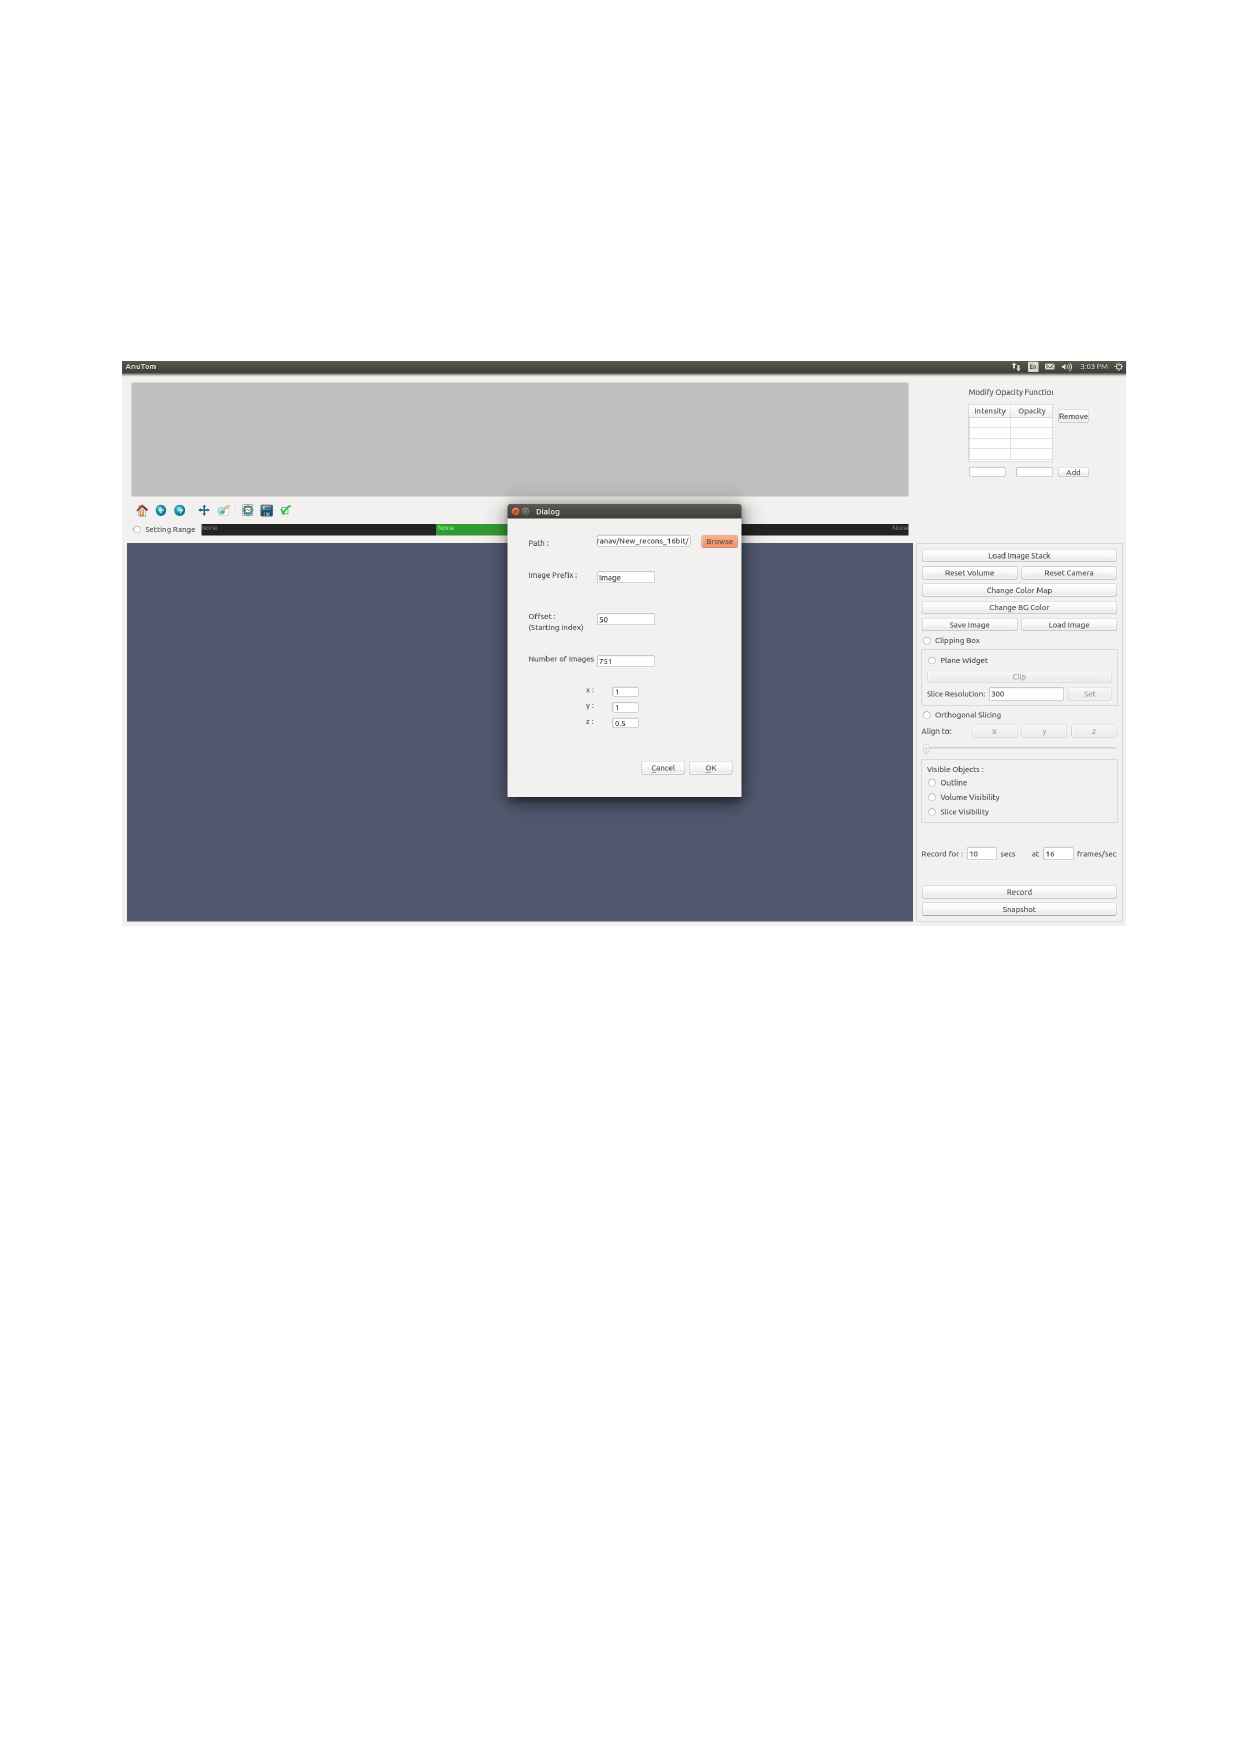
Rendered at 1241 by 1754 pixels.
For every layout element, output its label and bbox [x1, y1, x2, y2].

picture [122, 361, 1127, 926]
